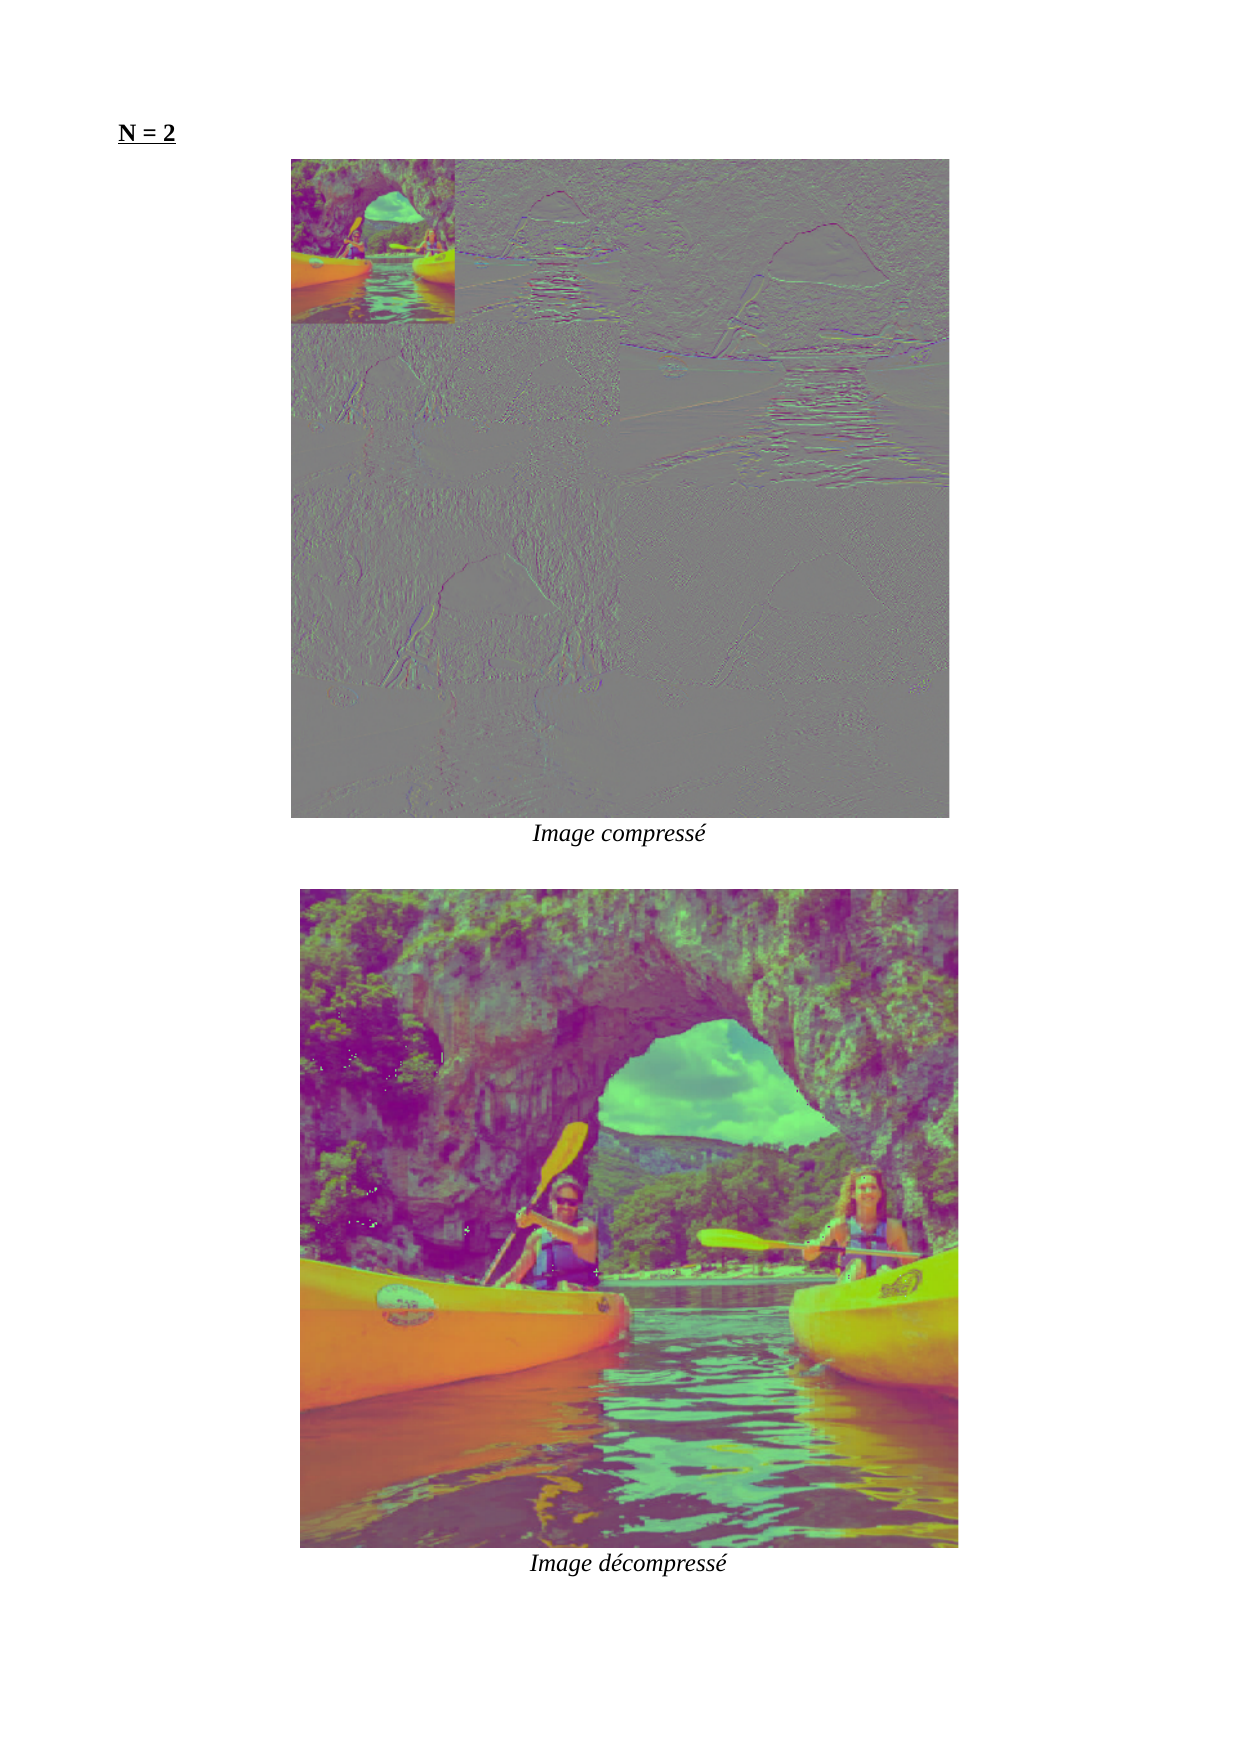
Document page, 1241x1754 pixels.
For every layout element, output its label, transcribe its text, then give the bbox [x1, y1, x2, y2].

text N = 2 [118, 118, 1122, 147]
text Image décompressé [300, 1548, 958, 1577]
picture [291, 159, 950, 818]
picture [300, 889, 959, 1548]
text Image compressé [291, 818, 949, 847]
